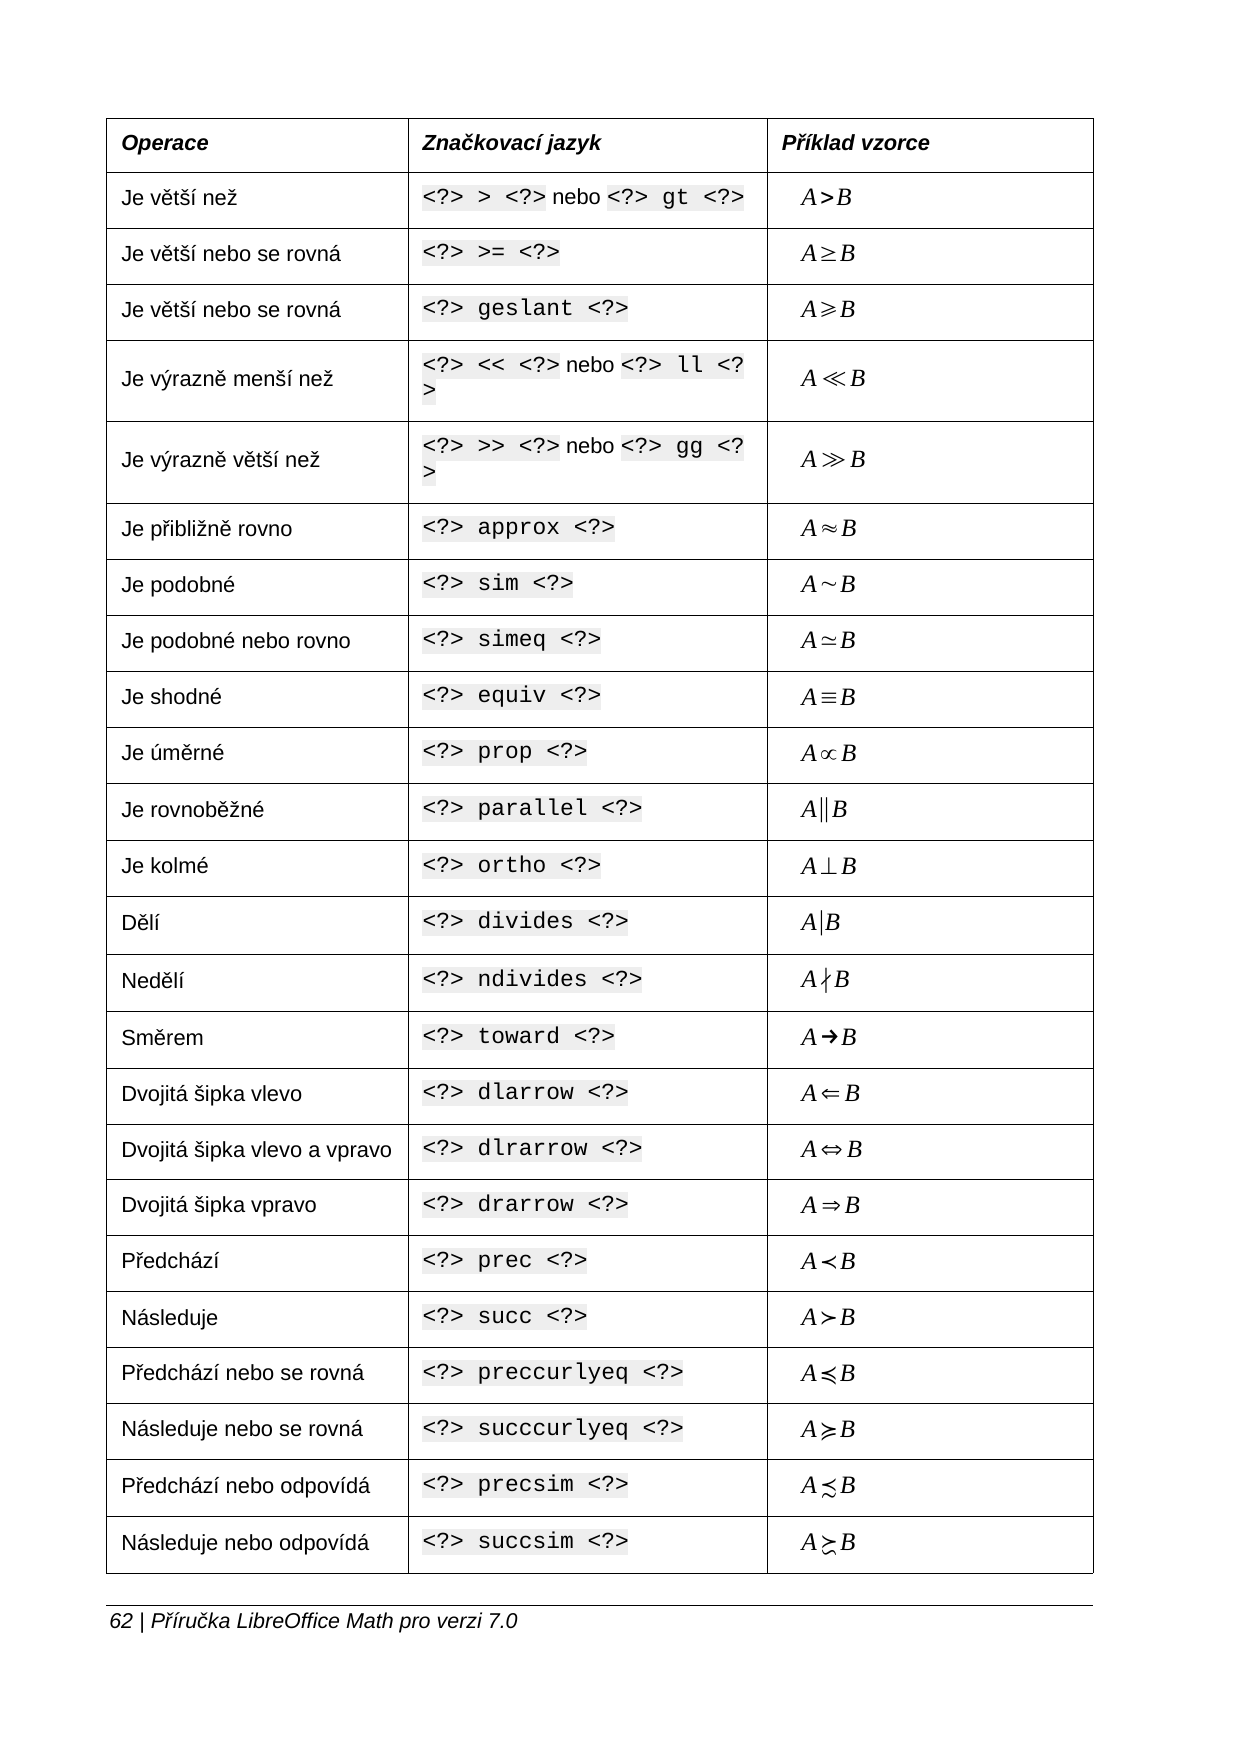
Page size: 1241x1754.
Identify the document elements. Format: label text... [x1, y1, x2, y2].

table_cell Je výrazně větší než [107, 422, 408, 503]
table_cell <?> ndivides <?> [409, 955, 767, 1011]
table_cell [768, 229, 1093, 284]
table_cell Předchází nebo se rovná [107, 1348, 408, 1403]
table_cell Předchází nebo odpovídá [107, 1460, 408, 1516]
table_cell <?> ortho <?> [409, 841, 767, 896]
table_cell [768, 1460, 1093, 1516]
table_cell Dělí [107, 897, 408, 954]
table_cell <?> sim <?> [409, 560, 767, 615]
table_cell <?> geslant <?> [409, 285, 767, 339]
table_cell [768, 1517, 1093, 1573]
table_cell <?> >> <?> nebo <?> gg <?> [409, 422, 767, 503]
table_cell <?> approx <?> [409, 504, 767, 559]
table_header Značkovací jazyk [409, 119, 767, 172]
table_header Operace [107, 119, 408, 172]
table_cell [768, 560, 1093, 615]
table_cell Směrem [107, 1012, 408, 1067]
table_cell Je shodné [107, 672, 408, 727]
table_cell <?> succ <?> [409, 1292, 767, 1347]
table_cell [768, 173, 1093, 228]
table_cell <?> >= <?> [409, 229, 767, 284]
table_cell [768, 1292, 1093, 1347]
table_cell <?> > <?> nebo <?> gt <?> [409, 173, 767, 228]
table_cell Následuje nebo se rovná [107, 1404, 408, 1459]
table_cell [768, 955, 1093, 1011]
table_cell <?> drarrow <?> [409, 1180, 767, 1235]
table_cell <?> parallel <?> [409, 784, 767, 840]
table_cell [768, 897, 1093, 954]
table_cell <?> succsim <?> [409, 1517, 767, 1573]
table_cell <?> prec <?> [409, 1236, 767, 1291]
table_cell [768, 1012, 1093, 1067]
table_cell <?> dlarrow <?> [409, 1069, 767, 1123]
table_cell Dvojitá šipka vlevo [107, 1069, 408, 1123]
table_cell Je větší nebo se rovná [107, 229, 408, 284]
table_cell <?> succcurlyeq <?> [409, 1404, 767, 1459]
table_cell <?> prop <?> [409, 728, 767, 783]
table_cell Následuje nebo odpovídá [107, 1517, 408, 1573]
table_cell [768, 728, 1093, 783]
table_cell Je větší nebo se rovná [107, 285, 408, 339]
table_cell [768, 1404, 1093, 1459]
table_cell [768, 341, 1093, 421]
table_cell <?> toward <?> [409, 1012, 767, 1067]
table_cell [768, 1236, 1093, 1291]
table_cell [768, 422, 1093, 503]
table_cell Je podobné [107, 560, 408, 615]
table_cell Dvojitá šipka vpravo [107, 1180, 408, 1235]
table_cell <?> simeq <?> [409, 616, 767, 671]
table_cell [768, 285, 1093, 339]
table_cell [768, 616, 1093, 671]
table_cell Je rovnoběžné [107, 784, 408, 840]
table_cell <?> precsim <?> [409, 1460, 767, 1516]
table_cell Je větší než [107, 173, 408, 228]
table_cell [768, 1125, 1093, 1179]
table_cell Je kolmé [107, 841, 408, 896]
table_cell Je úměrné [107, 728, 408, 783]
table_cell [768, 784, 1093, 840]
table_cell Následuje [107, 1292, 408, 1347]
table_cell Dvojitá šipka vlevo a vpravo [107, 1125, 408, 1179]
table_cell Nedělí [107, 955, 408, 1011]
table_cell Je podobné nebo rovno [107, 616, 408, 671]
table_cell [768, 1180, 1093, 1235]
table_cell Předchází [107, 1236, 408, 1291]
table_cell <?> preccurlyeq <?> [409, 1348, 767, 1403]
table_header Příklad vzorce [768, 119, 1093, 172]
table_cell <?> equiv <?> [409, 672, 767, 727]
table_cell <?> << <?> nebo <?> ll <?> [409, 341, 767, 421]
table_cell Je přibližně rovno [107, 504, 408, 559]
table_cell [768, 672, 1093, 727]
table_cell [768, 1069, 1093, 1123]
table_cell [768, 504, 1093, 559]
table_cell [768, 1348, 1093, 1403]
table_cell [768, 841, 1093, 896]
table_cell <?> divides <?> [409, 897, 767, 954]
table_cell Je výrazně menší než [107, 341, 408, 421]
table_cell <?> dlrarrow <?> [409, 1125, 767, 1179]
